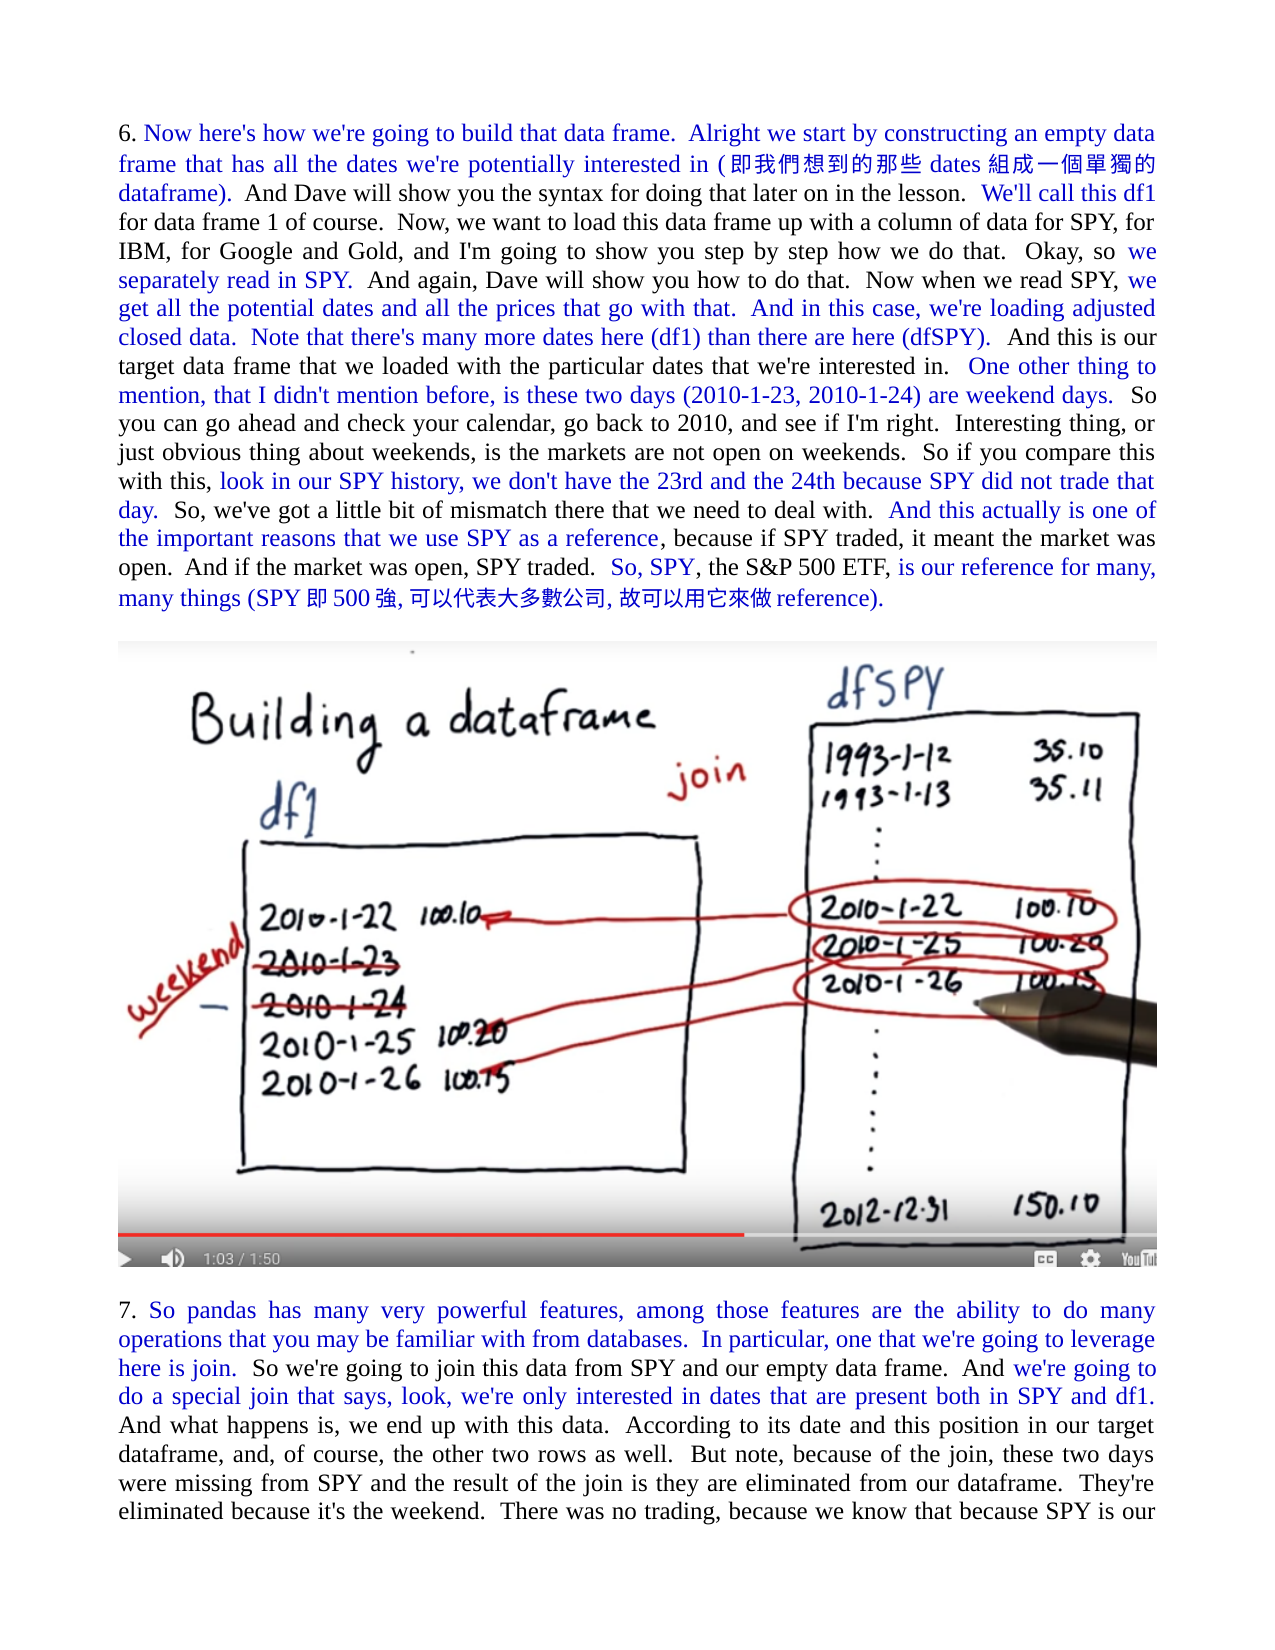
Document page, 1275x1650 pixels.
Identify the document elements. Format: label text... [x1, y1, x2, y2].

text 7. So pandas has many very powerful features, among those features are the ability to do many operations that you may be familiar with from databases. In particular, one that we're going to leverage here is join. So we're going to join this data from SPY and our empty data frame. And we're going to do a special join that says, look, we're only interested in dates that are present both in SPY and df1. And what happens is, we end up with this data. According to its date and this position in our target dataframe, and, of course, the other two rows as well. But note, because of the join, these two days were missing from SPY and the result of the join is they are eliminated from our dataframe. They're eliminated because it's the weekend. There was no trading, because we know that because SPY is our [118, 1295, 1157, 1525]
picture [118, 641, 1157, 1267]
text 6. Now here's how we're going to build that data frame. Alright we start by constructing an empty data frame that has all the dates we're potentially interested in (即我們想到的那些dates組成一個單獨的dataframe). And Dave will show you the syntax for doing that later on in the lesson. We'll call this df1 for data frame 1 of course. Now, we want to load this data frame up with a column of data for SPY, for IBM, for Google and Gold, and I'm going to show you step by step how we do that. Okay, so we separately read in SPY. And again, Dave will show you how to do that. Now when we read SPY, we get all the potential dates and all the prices that go with that. And in this case, we're loading adjusted closed data. Note that there's many more dates here (df1) than there are here (dfSPY). And this is our target data frame that we loaded with the particular dates that we're interested in. One other thing to mention, that I didn't mention before, is these two days (2010-1-23, 2010-1-24) are weekend days. So you can go ahead and check your calendar, go back to 2010, and see if I'm right. Interesting thing, or just obvious thing about weekends, is the markets are not open on weekends. So if you compare this with this, look in our SPY history, we don't have the 23rd and the 24th because SPY did not trade that day. So, we've got a little bit of mismatch there that we need to deal with. And this actually is one of the important reasons that we use SPY as a reference, because if SPY traded, it meant the market was open. And if the market was open, SPY traded. So, SPY, the S&P 500 ETF, is our reference for many, many things (SPY即500強, 可以代表大多數公司, 故可以用它來做reference). [118, 118, 1157, 613]
